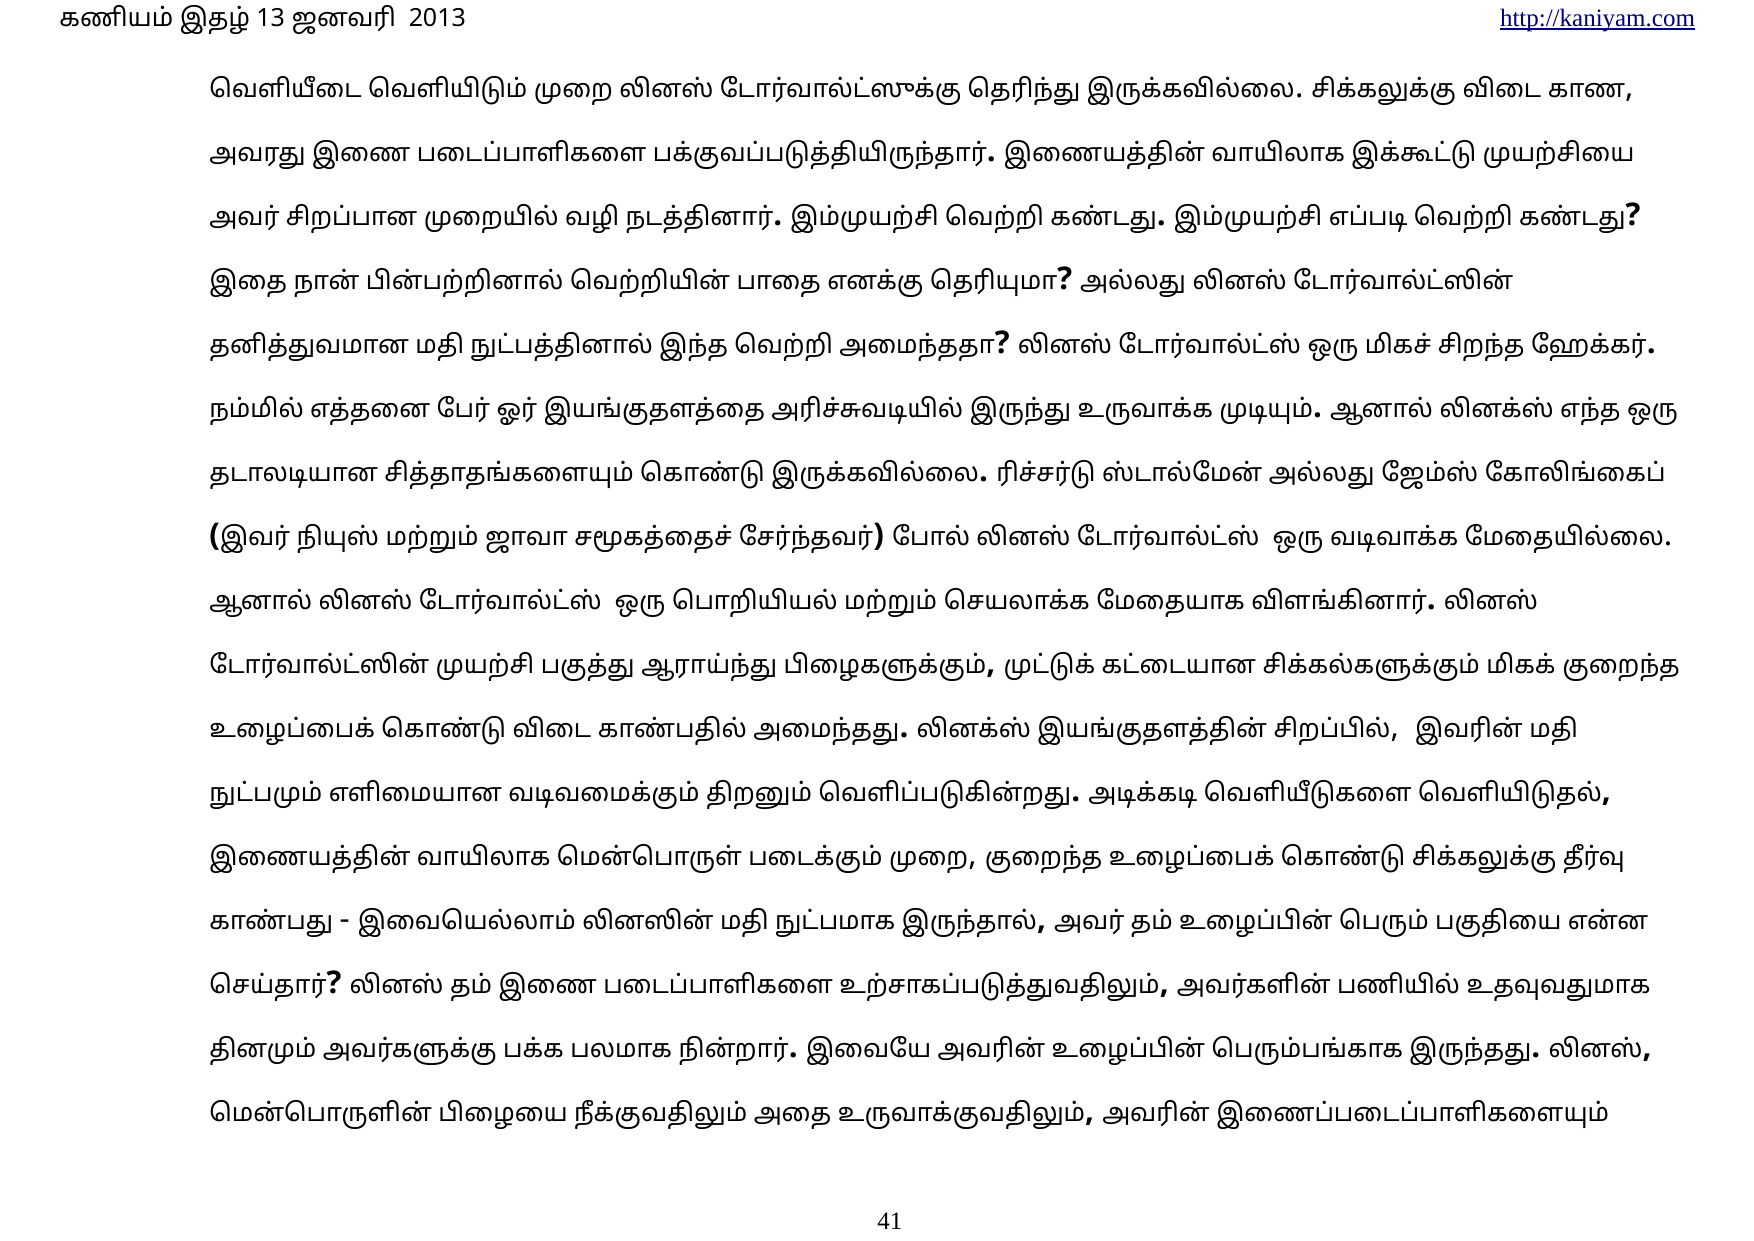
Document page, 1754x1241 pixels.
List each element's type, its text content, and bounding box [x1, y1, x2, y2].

text வெளியீடை வெளியிடும் முறை லினஸ் டோர்வால்ட்ஸுக்கு தெரிந்து இருக்கவில்லை. சிக்கலுக்கு விடை காண, அவரது இணை படைப்பாளிகளை பக்குவப்படுத்தியிருந்தார். இணையத்தின் வாயிலாக இக்கூட்டு முயற்சியை அவர் சிறப்பான முறையில் வழி நடத்தினார். இம்முயற்சி வெற்றி கண்டது. இம்முயற்சி எப்படி வெற்றி கண்டது? இதை நான் பின்பற்றினால் வெற்றியின் பாதை எனக்கு தெரியுமா? அல்லது லினஸ் டோர்வால்ட்ஸின் தனித்துவமான மதி நுட்பத்தினால் இந்த வெற்றி அமைந்ததா? லினஸ் டோர்வால்ட்ஸ் ஒரு மிகச் சிறந்த ஹேக்கர். நம்மில் எத்தனை பேர் ஓர் இயங்குதளத்தை அரிச்சுவடியில் இருந்து உருவாக்க முடியும். ஆனால் லினக்ஸ் எந்த ஒரு தடாலடியான சித்தாதங்களையும் கொண்டு இருக்கவில்லை. ரிச்சர்டு ஸ்டால்மேன் அல்லது ஜேம்ஸ் கோலிங்கைப் (இவர் நியுஸ் மற்றும் ஜாவா சமூகத்தைச் சேர்ந்தவர்) போல் லினஸ் டோர்வால்ட்ஸ் ஒரு வடிவாக்க மேதையில்லை. ஆனால் லினஸ் டோர்வால்ட்ஸ் ஒரு பொறியியல் மற்றும் செயலாக்க மேதையாக விளங்கினார். லினஸ் டோர்வால்ட்ஸின் முயற்சி பகுத்து ஆராய்ந்து பிழைகளுக்கும், முட்டுக் கட்டையான சிக்கல்களுக்கும் மிகக் குறைந்த உழைப்பைக் கொண்டு விடை காண்பதில் அமைந்தது. லினக்ஸ் இயங்குதளத்தின் சிறப்பில், இவரின் மதி நுட்பமும் எளிமையான வடிவமைக்கும் திறனும் வெளிப்படுகின்றது. அடிக்கடி வெளியீடுகளை வெளியிடுதல், இணையத்தின் வாயிலாக மென்பொருள் படைக்கும் முறை, குறைந்த உழைப்பைக் கொண்டு சிக்கலுக்கு தீர்வு காண்பது - இவையெல்லாம் லினஸின் மதி நுட்பமாக இருந்தால், அவர் தம் உழைப்பின் பெரும் பகுதியை என்ன செய்தார்? லினஸ் தம் இணை படைப்பாளிகளை உற்சாகப்படுத்துவதிலும், அவர்களின் பணியில் உதவுவதுமாக தினமும் அவர்களுக்கு பக்க பலமாக நின்றார். இவையே அவரின் உழைப்பின் பெரும்பங்காக இருந்தது. லினஸ், மென்பொருளின் பிழையை நீக்குவதிலும் அதை உருவாக்குவதிலும், அவரின் இணைப்படைப்பாளிகளையும் [209, 64, 1695, 1130]
